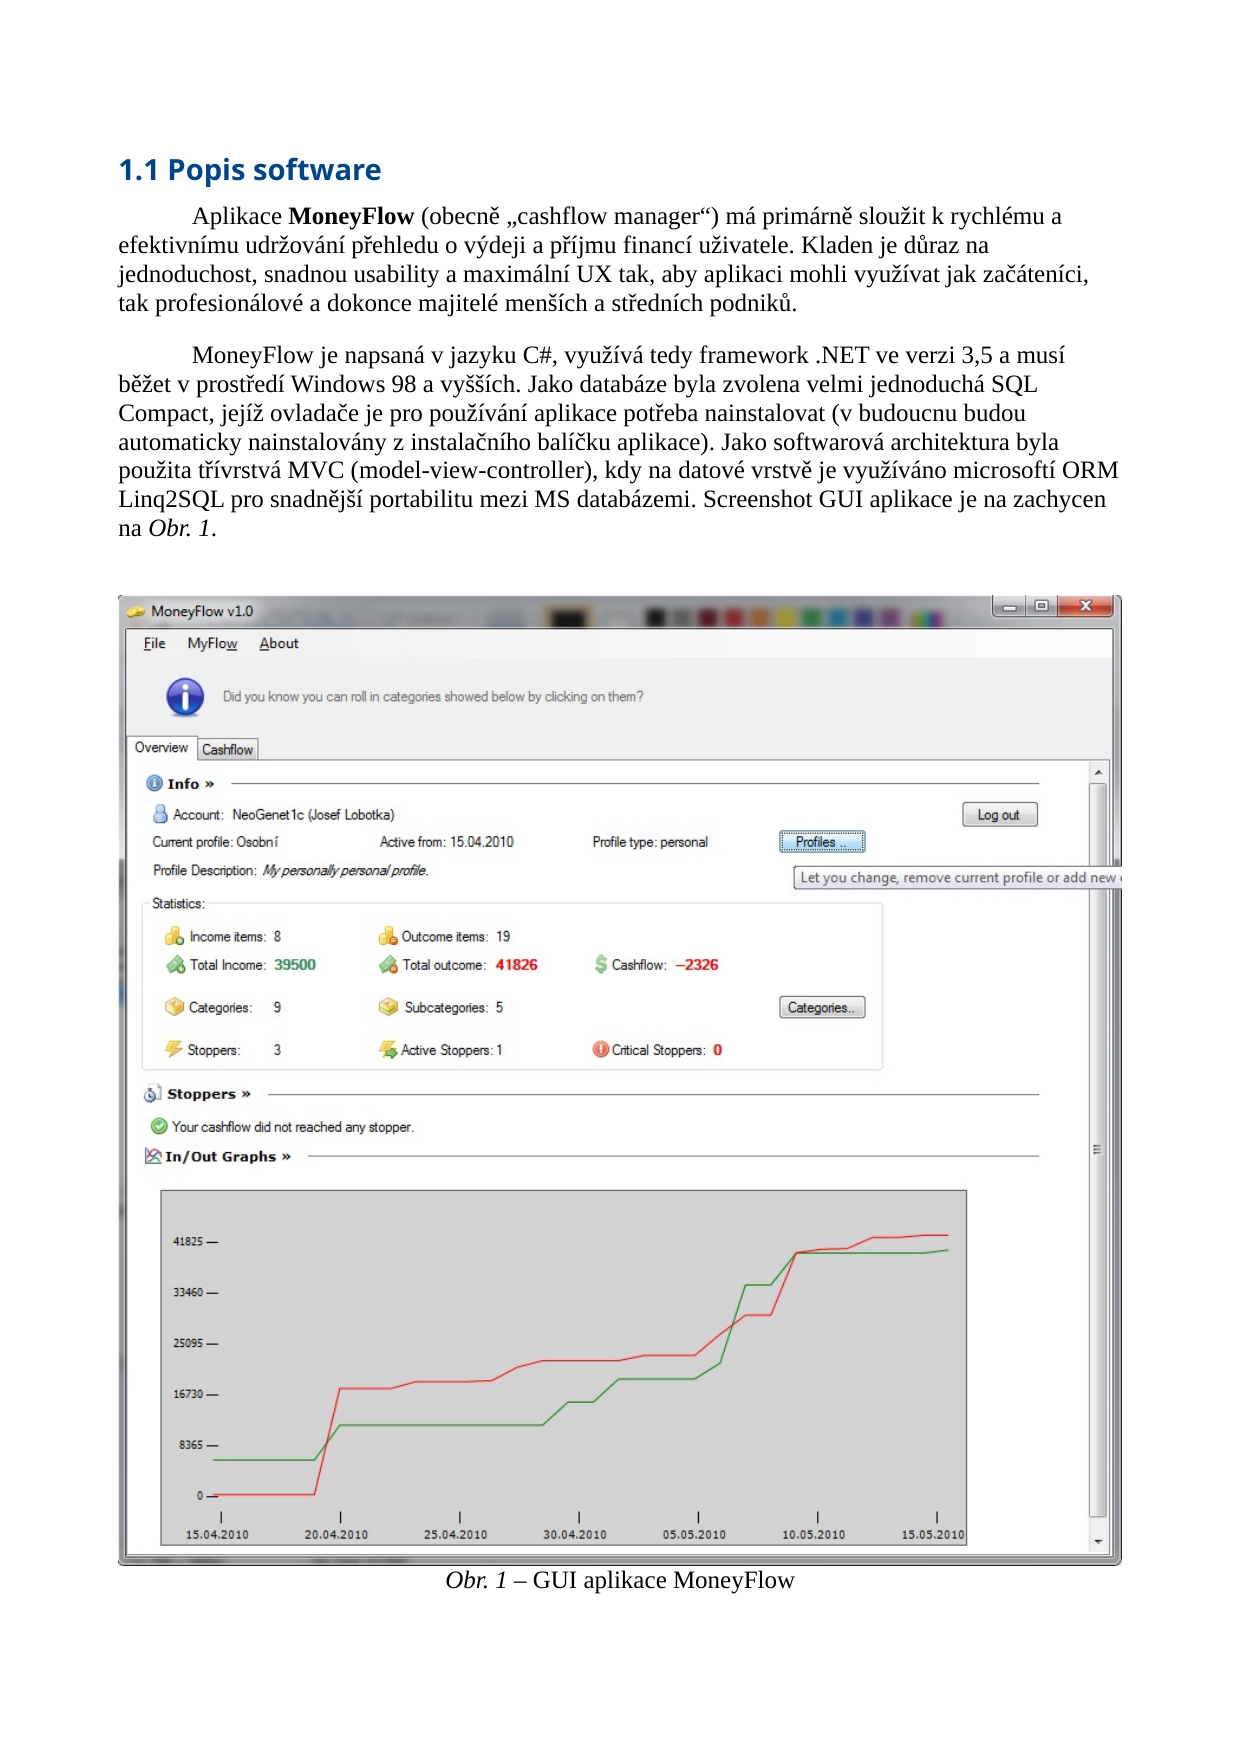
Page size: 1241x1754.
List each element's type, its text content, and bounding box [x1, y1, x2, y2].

picture [118, 595, 1122, 1566]
subtitle 1.1 Popis software [118, 149, 1122, 188]
text Obr. 1 – GUI aplikace MoneyFlow [118, 1566, 1122, 1594]
text MoneyFlow je napsaná v jazyku C#, využívá tedy framework .NET ve verzi 3,5 a musí běžet v prostředí Windows 98 a vyšších. Jako databáze byla zvolena velmi jednoduchá SQL Compact, jejíž ovladače je pro používání aplikace potřeba nainstalovat (v budoucnu budou automaticky nainstalovány z instalačního balíčku aplikace). Jako softwarová architektura byla použita třívrstvá MVC (model-view-controller), kdy na datové vrstvě je využíváno microsoftí ORM Linq2SQL pro snadnější portabilitu mezi MS databázemi. Screenshot GUI aplikace je na zachycen na Obr. 1. [118, 341, 1122, 542]
text Aplikace MoneyFlow (obecně „cashflow manager“) má primárně sloužit k rychlému a efektivnímu udržování přehledu o výdeji a příjmu financí uživatele. Kladen je důraz na jednoduchost, snadnou usability a maximální UX tak, aby aplikaci mohli využívat jak začáteníci, tak profesionálové a dokonce majitelé menších a středních podniků. [118, 201, 1122, 316]
